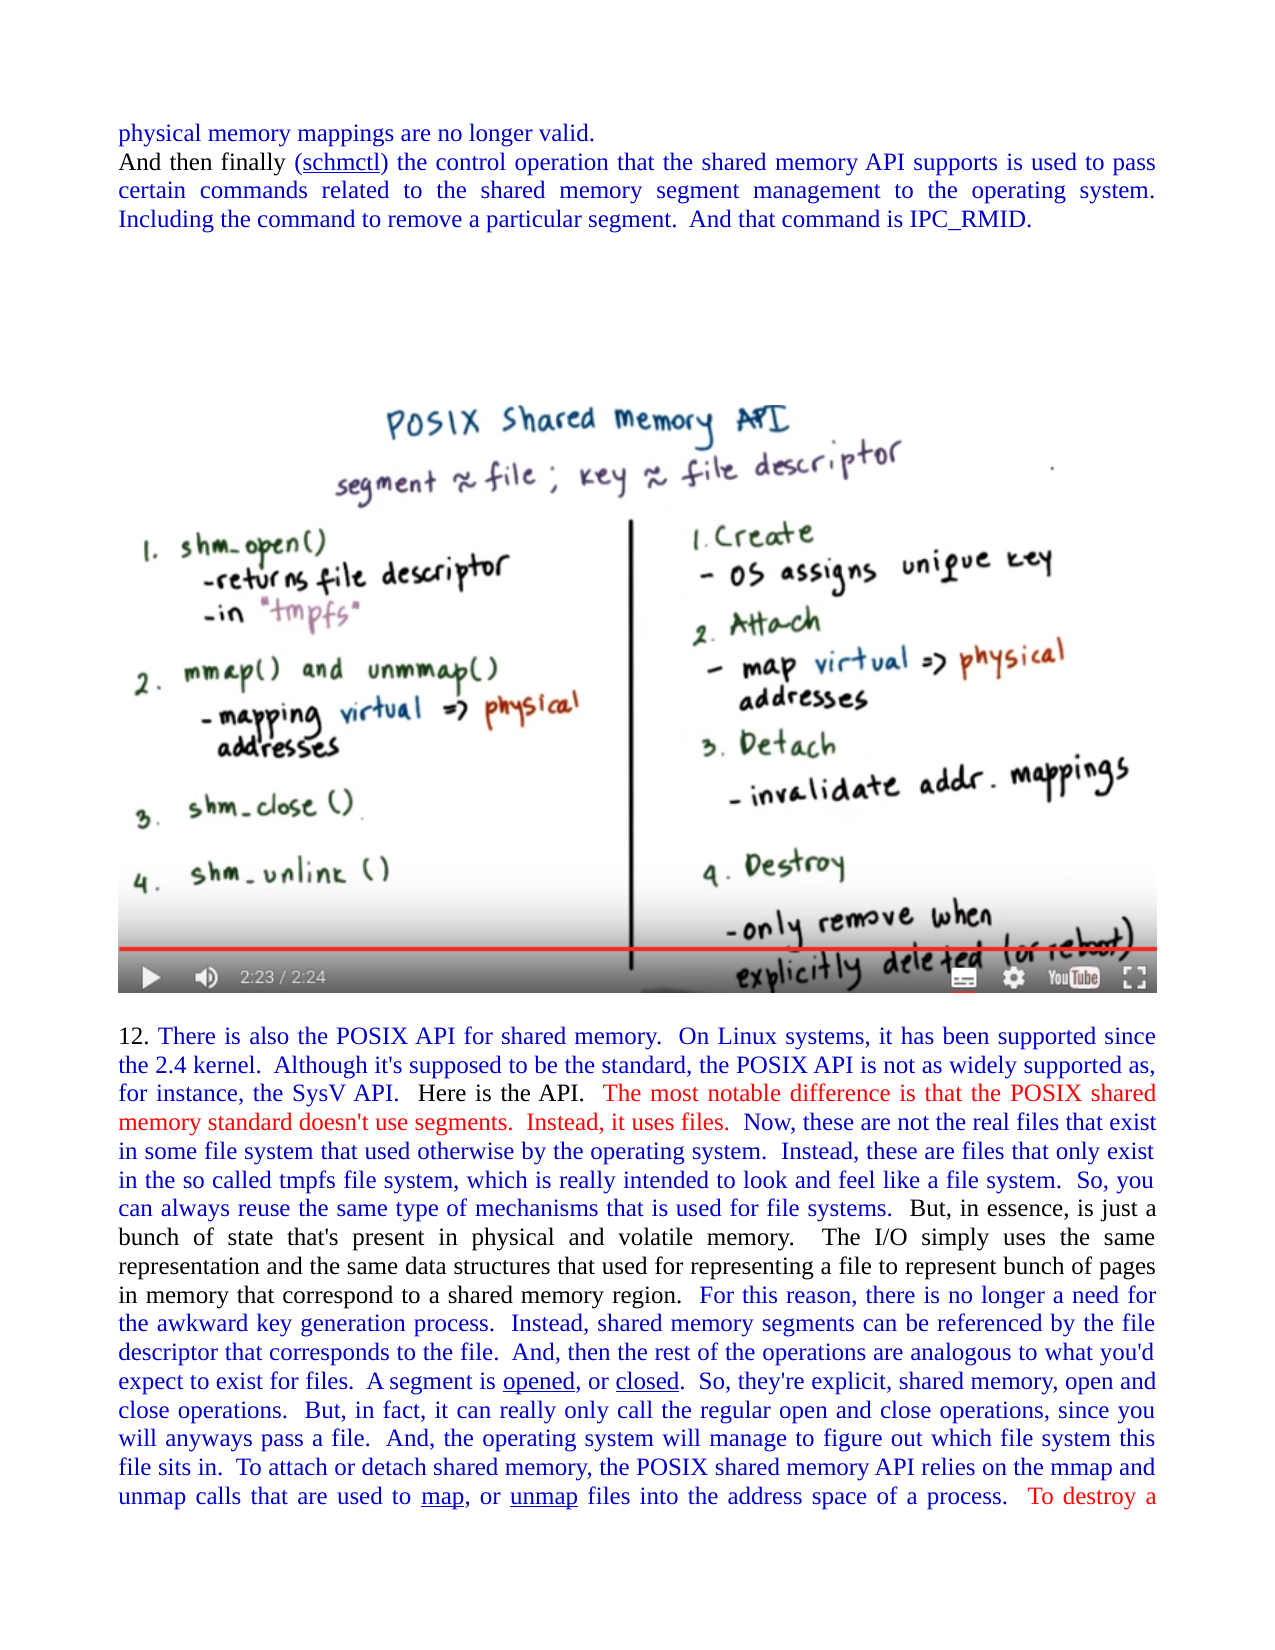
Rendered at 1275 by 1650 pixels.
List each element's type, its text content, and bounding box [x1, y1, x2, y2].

text physical memory mappings are no longer valid. [118, 118, 1157, 147]
text And then finally (schmctl) the control operation that the shared memory API supports is used to pass certain commands related to the shared memory segment management to the operating system. Including the command to remove a particular segment. And that command is IPC_RMID. [118, 147, 1157, 233]
text 12. There is also the POSIX API for shared memory. On Linux systems, it has been supported since the 2.4 kernel. Although it's supposed to be the standard, the POSIX API is not as widely supported as, for instance, the SysV API. Here is the API. The most notable difference is that the POSIX shared memory standard doesn't use segments. Instead, it uses files. Now, these are not the real files that exist in some file system that used otherwise by the operating system. Instead, these are files that only exist in the so called tmpfs file system, which is really intended to look and feel like a file system. So, you can always reuse the same type of mechanisms that is used for file systems. But, in essence, is just a bunch of state that's present in physical and volatile memory. The I/O simply uses the same representation and the same data structures that used for representing a file to represent bunch of pages in memory that correspond to a shared memory region. For this reason, there is no longer a need for the awkward key generation process. Instead, shared memory segments can be referenced by the file descriptor that corresponds to the file. And, then the rest of the operations are analogous to what you'd expect to exist for files. A segment is opened, or closed. So, they're explicit, shared memory, open and close operations. But, in fact, it can really only call the regular open and close operations, since you will anyways pass a file. And, the operating system will manage to figure out which file system this file sits in. To attach or detach shared memory, the POSIX shared memory API relies on the mmap and unmap calls that are used to map, or unmap files into the address space of a process. To destroy a [118, 1021, 1157, 1510]
picture [118, 405, 1157, 993]
